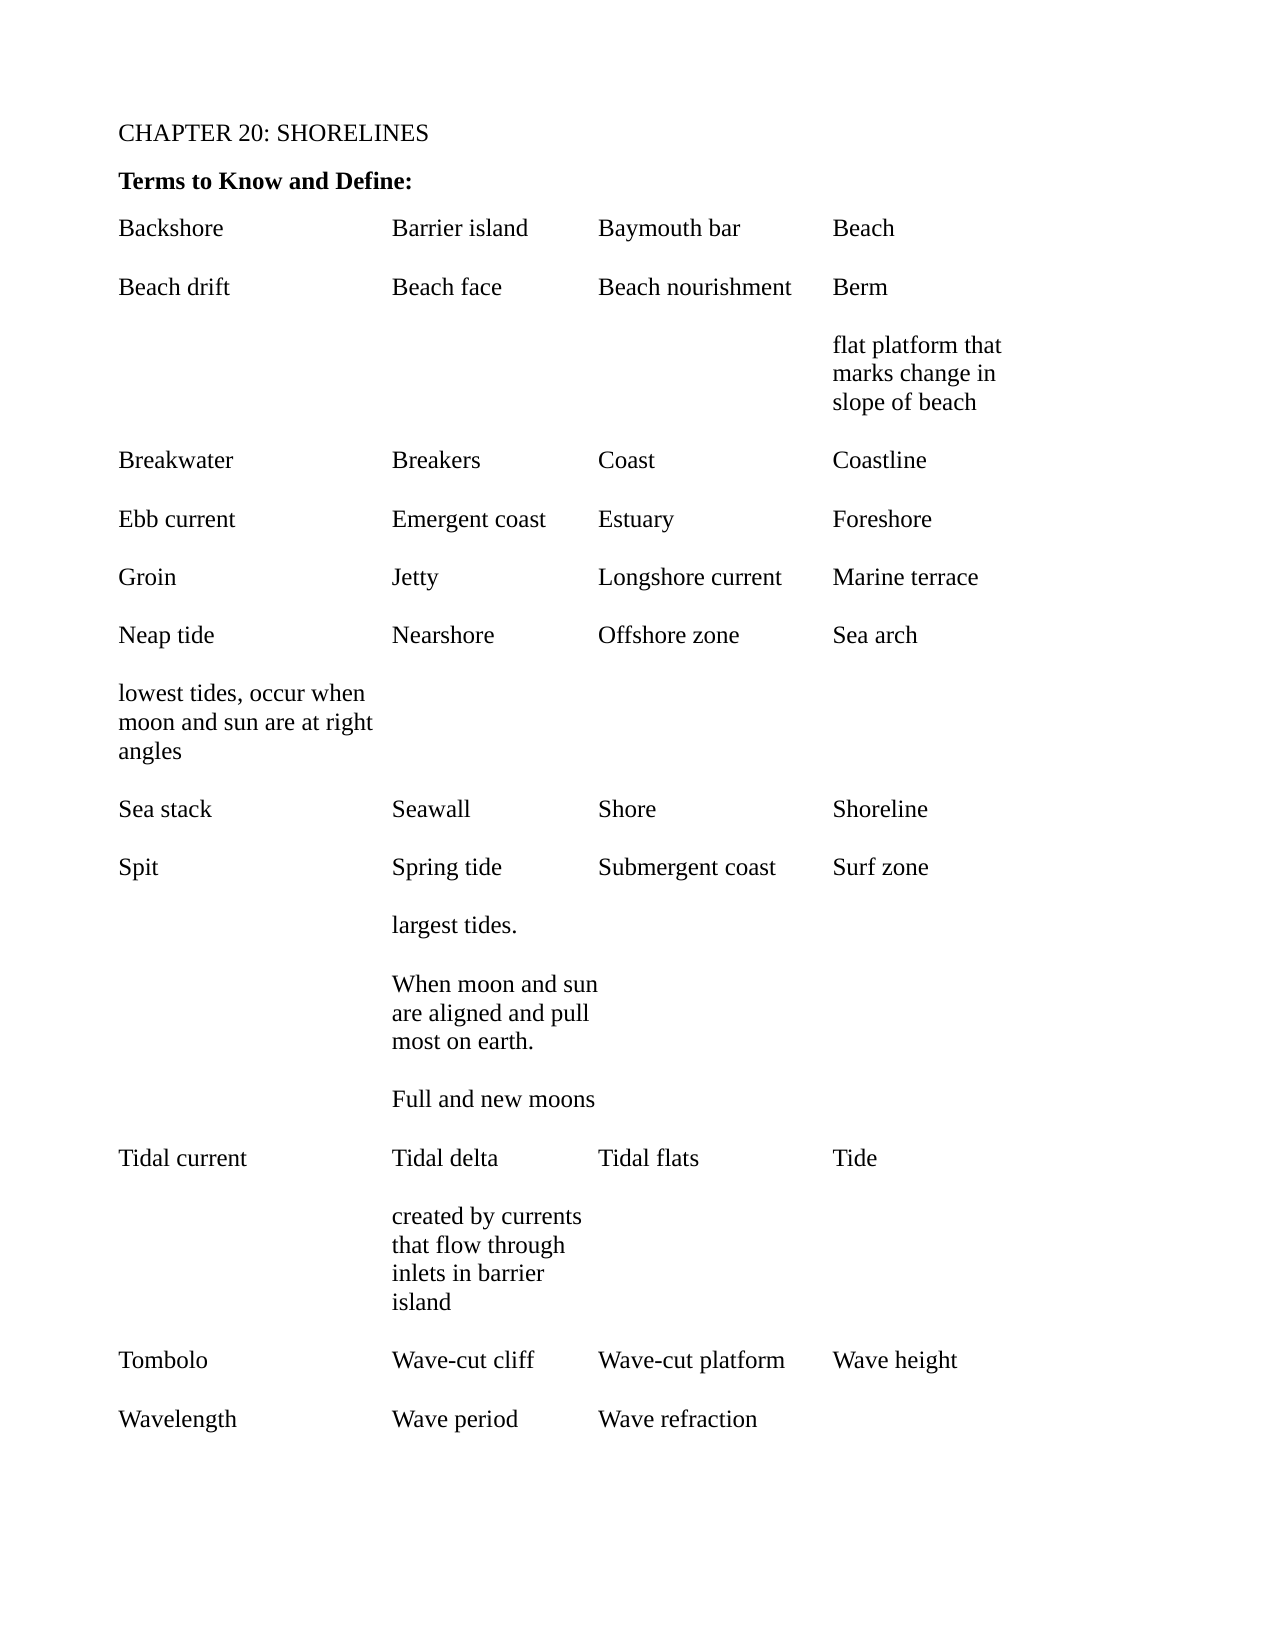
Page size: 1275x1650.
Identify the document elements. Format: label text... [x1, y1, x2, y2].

table_cell Berm flat platform that marks change in slope of beach [832, 272, 1040, 446]
table_cell Shoreline [832, 794, 1040, 852]
table_cell Ebb current [118, 504, 392, 562]
table_cell Longshore current [598, 562, 832, 620]
table_cell Wave-cut cliff [392, 1346, 598, 1404]
table_cell Coast [598, 446, 832, 504]
table_cell [832, 1404, 1040, 1462]
table_cell Surf zone [832, 853, 1040, 1143]
table_cell Spit [118, 853, 392, 1143]
table_cell Tide [832, 1143, 1040, 1346]
table_cell Beach nourishment [598, 272, 832, 446]
table_header Barrier island [392, 213, 598, 272]
table_cell Emergent coast [392, 504, 598, 562]
table_cell Beach drift [118, 272, 392, 446]
table_cell Tidal flats [598, 1143, 832, 1346]
table_header Backshore [118, 213, 392, 272]
table_cell Wave height [832, 1346, 1040, 1404]
table_cell Wave-cut platform [598, 1346, 832, 1404]
table_cell Tidal delta created by currents that flow through inlets in barrier island [392, 1143, 598, 1346]
table_cell Wave refraction [598, 1404, 832, 1462]
table_cell Offshore zone [598, 620, 832, 794]
table_cell Spring tide largest tides. When moon and sun are aligned and pull most on earth. Full and new moons [392, 853, 598, 1143]
table_cell Neap tide lowest tides, occur when moon and sun are at right angles [118, 620, 392, 794]
text Terms to Know and Define: [118, 166, 1157, 194]
table_cell Sea stack [118, 794, 392, 852]
table_cell Beach face [392, 272, 598, 446]
table_cell Breakwater [118, 446, 392, 504]
table_cell Sea arch [832, 620, 1040, 794]
table_cell Estuary [598, 504, 832, 562]
table_cell Wave period [392, 1404, 598, 1462]
table_cell Seawall [392, 794, 598, 852]
table_cell Marine terrace [832, 562, 1040, 620]
table_cell Coastline [832, 446, 1040, 504]
table_cell Jetty [392, 562, 598, 620]
table_header Beach [832, 213, 1040, 272]
table_cell Breakers [392, 446, 598, 504]
table_cell Tidal current [118, 1143, 392, 1346]
table_cell Foreshore [832, 504, 1040, 562]
table_cell Shore [598, 794, 832, 852]
table_cell Submergent coast [598, 853, 832, 1143]
text CHAPTER 20: SHORELINES [118, 118, 1157, 147]
table_cell Nearshore [392, 620, 598, 794]
table_cell Wavelength [118, 1404, 392, 1462]
table_cell Tombolo [118, 1346, 392, 1404]
table_header Baymouth bar [598, 213, 832, 272]
table_cell Groin [118, 562, 392, 620]
